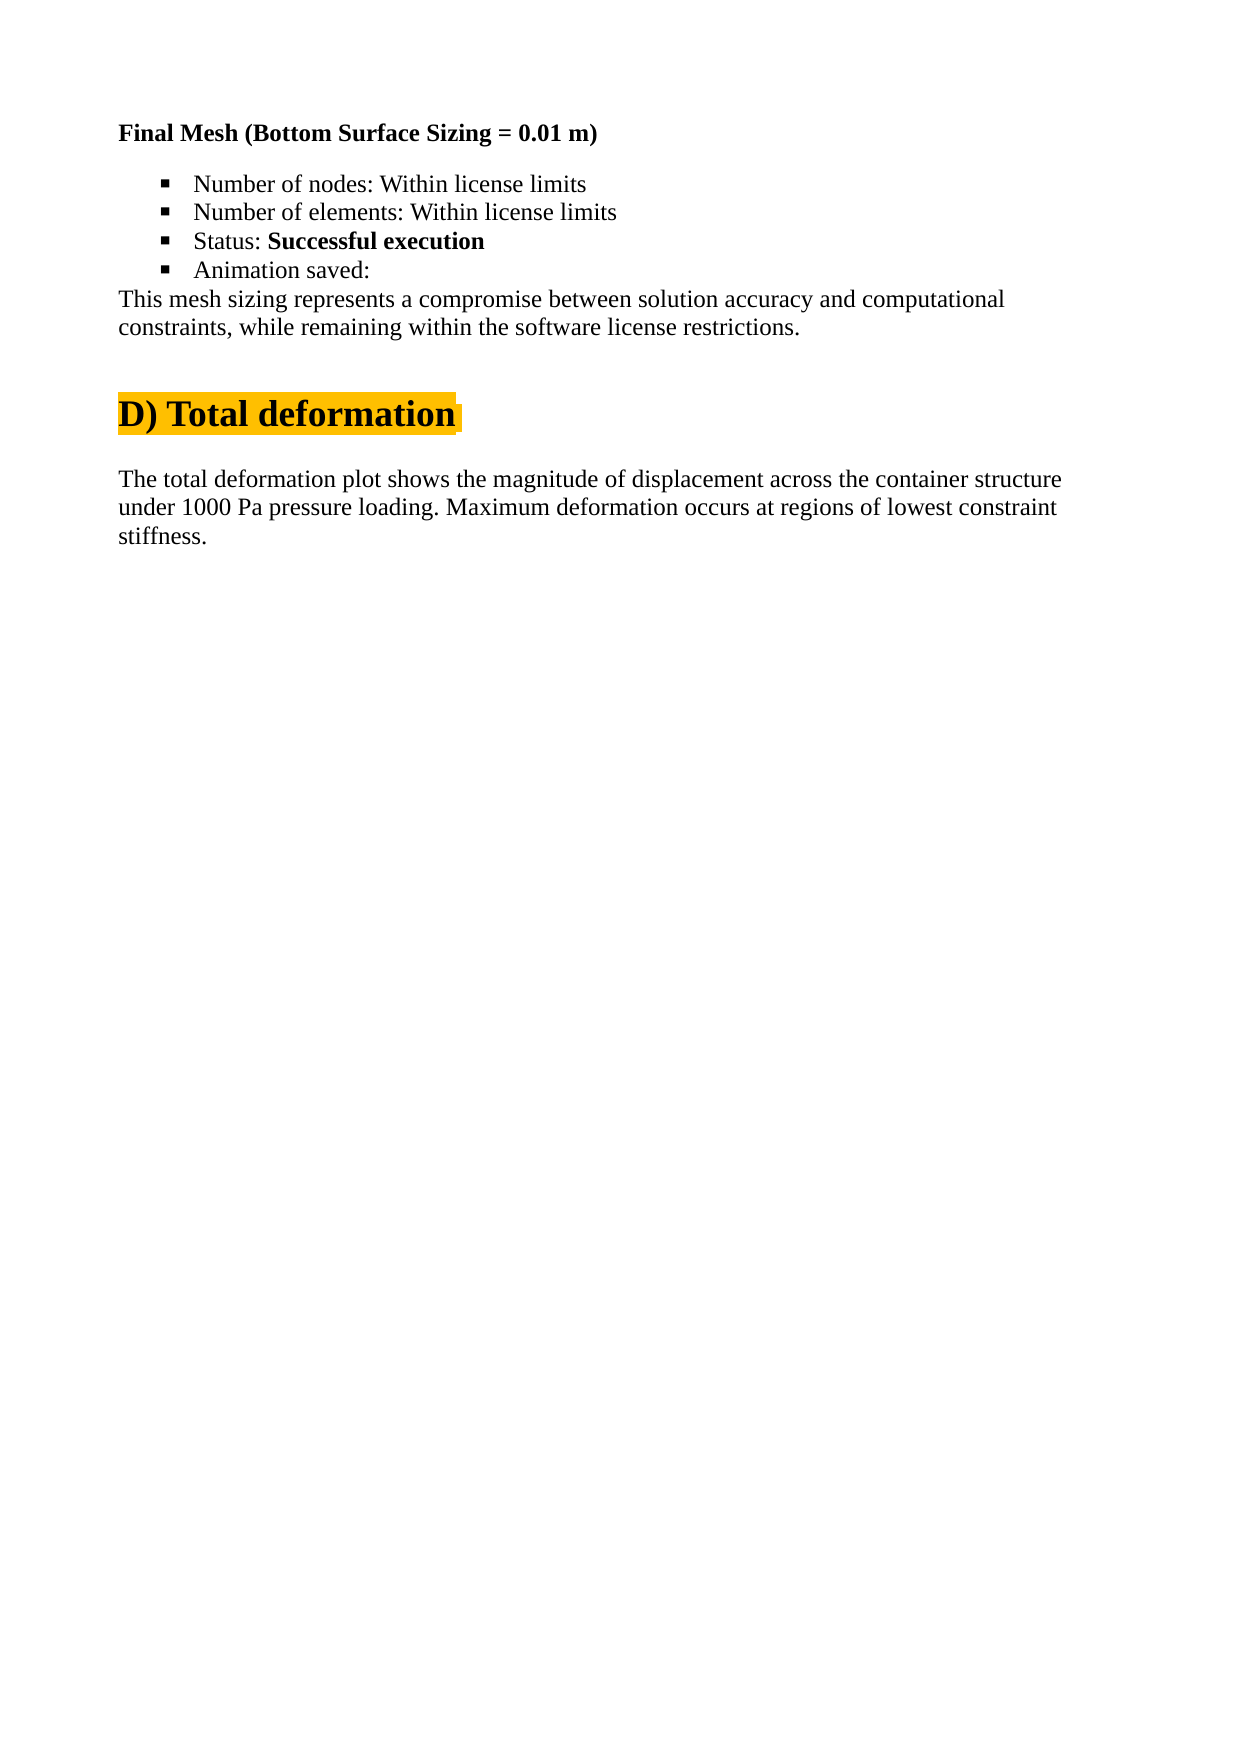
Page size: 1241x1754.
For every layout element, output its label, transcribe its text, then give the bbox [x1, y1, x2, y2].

text This mesh sizing represents a compromise between solution accuracy and computational constraints, while remaining within the software license restrictions. [118, 284, 1122, 341]
list Status: Successful execution [156, 226, 1122, 255]
text The total deformation plot shows the magnitude of displacement across the container structure under 1000 Pa pressure loading. Maximum deformation occurs at regions of lowest constraint stiffness. [118, 464, 1122, 550]
text Final Mesh (Bottom Surface Sizing = 0.01 m) [118, 118, 1122, 147]
text D) Total deformation [118, 392, 1122, 435]
list Animation saved: [156, 255, 1122, 284]
list Number of elements: Within license limits [156, 197, 1122, 226]
list Number of nodes: Within license limits [156, 169, 1122, 197]
